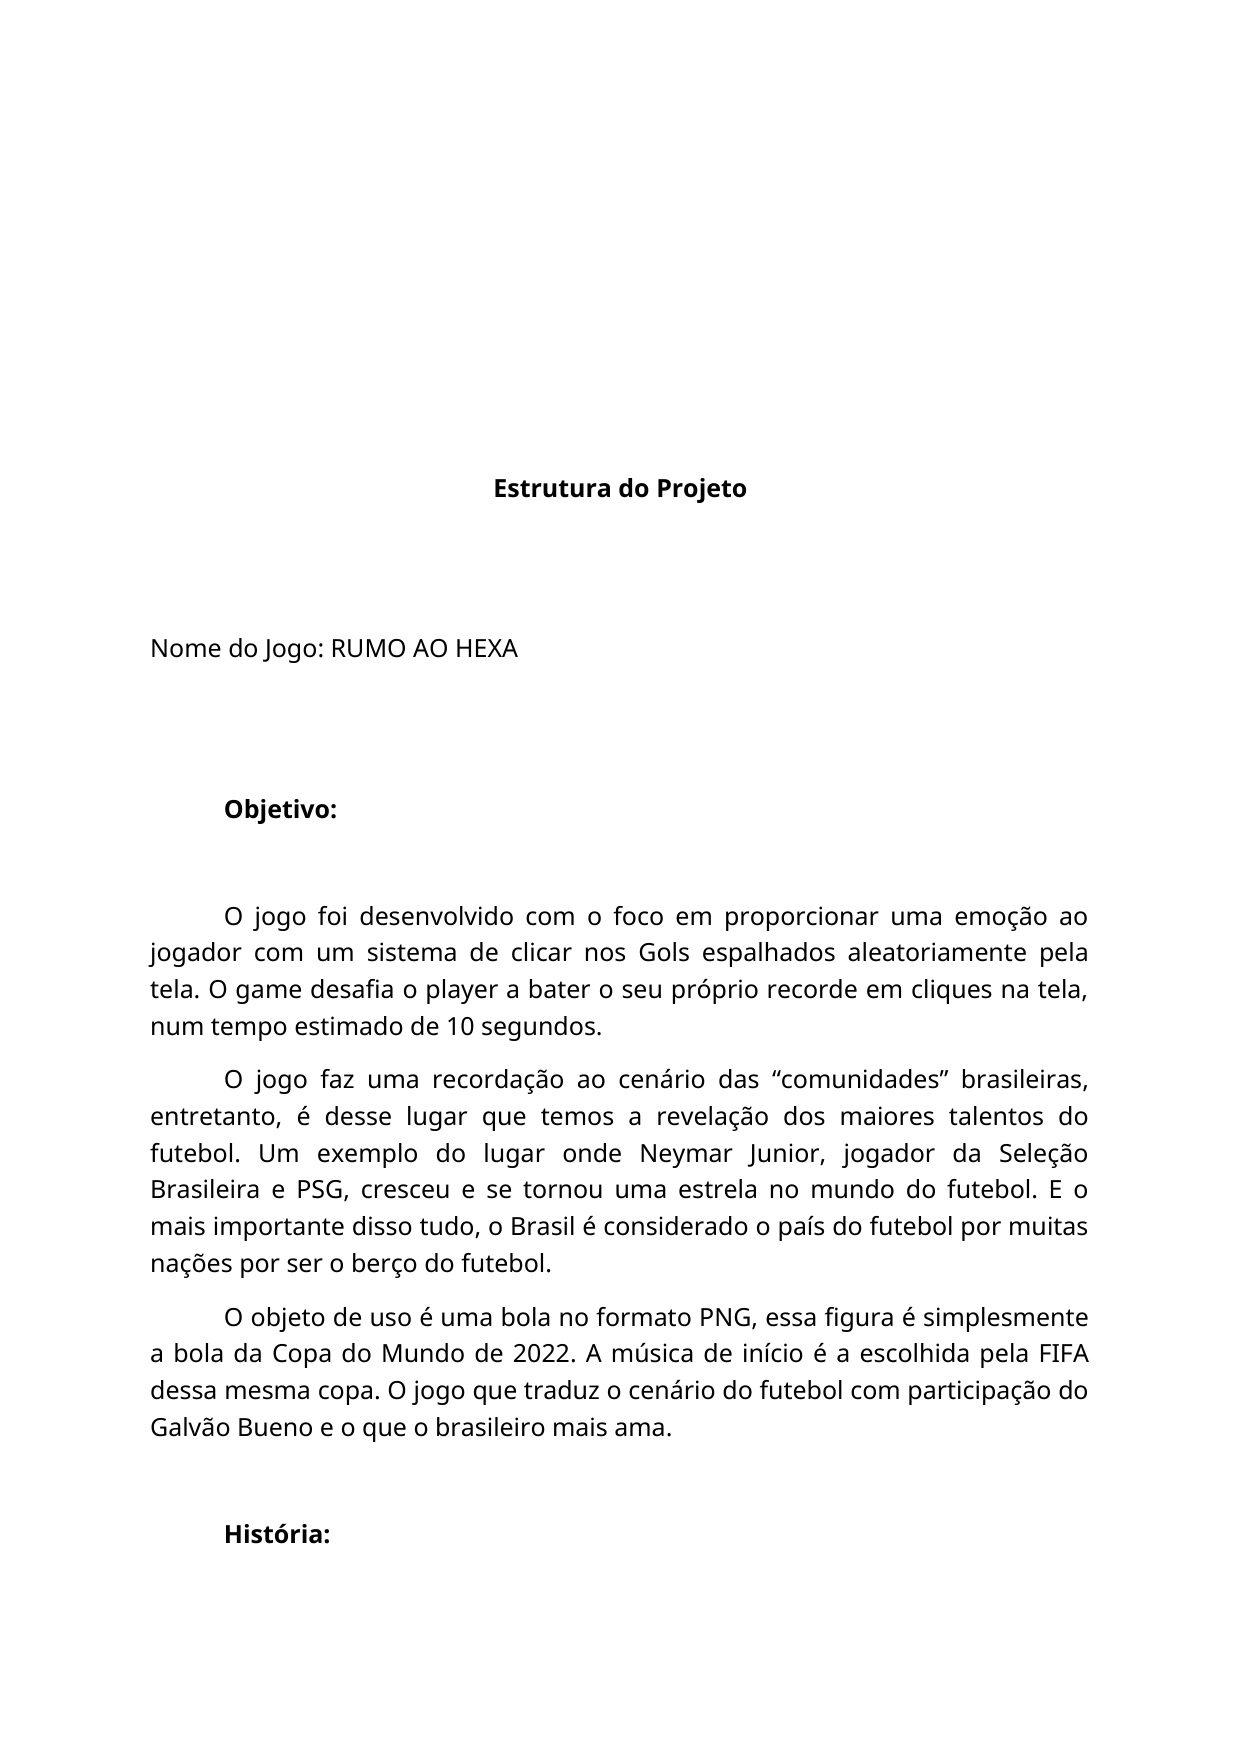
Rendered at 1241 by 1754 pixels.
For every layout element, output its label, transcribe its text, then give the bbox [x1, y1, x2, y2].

text O jogo foi desenvolvido com o foco em proporcionar uma emoção ao jogador com um sistema de clicar nos Gols espalhados aleatoriamente pela tela. O game desafia o player a bater o seu próprio recorde em cliques na tela, num tempo estimado de 10 segundos. [150, 898, 1090, 1042]
text Estrutura do Projeto [150, 471, 1090, 505]
text Nome do Jogo: RUMO AO HEXA [150, 631, 1090, 665]
text O objeto de uso é uma bola no formato PNG, essa figura é simplesmente a bola da Copa do Mundo de 2022. A música de início é a escolhida pela FIFA dessa mesma copa. O jogo que traduz o cenário do futebol com participação do Galvão Bueno e o que o brasileiro mais ama. [150, 1299, 1090, 1443]
text História: [150, 1516, 1090, 1550]
text O jogo faz uma recordação ao cenário das “comunidades” brasileiras, entretanto, é desse lugar que temos a revelação dos maiores talentos do futebol. Um exemplo do lugar onde Neymar Junior, jogador da Seleção Brasileira e PSG, cresceu e se tornou uma estrela no mundo do futebol. E o mais importante disso tudo, o Brasil é considerado o país do futebol por muitas nações por ser o berço do futebol. [150, 1062, 1090, 1280]
text Objetivo: [150, 791, 1090, 825]
